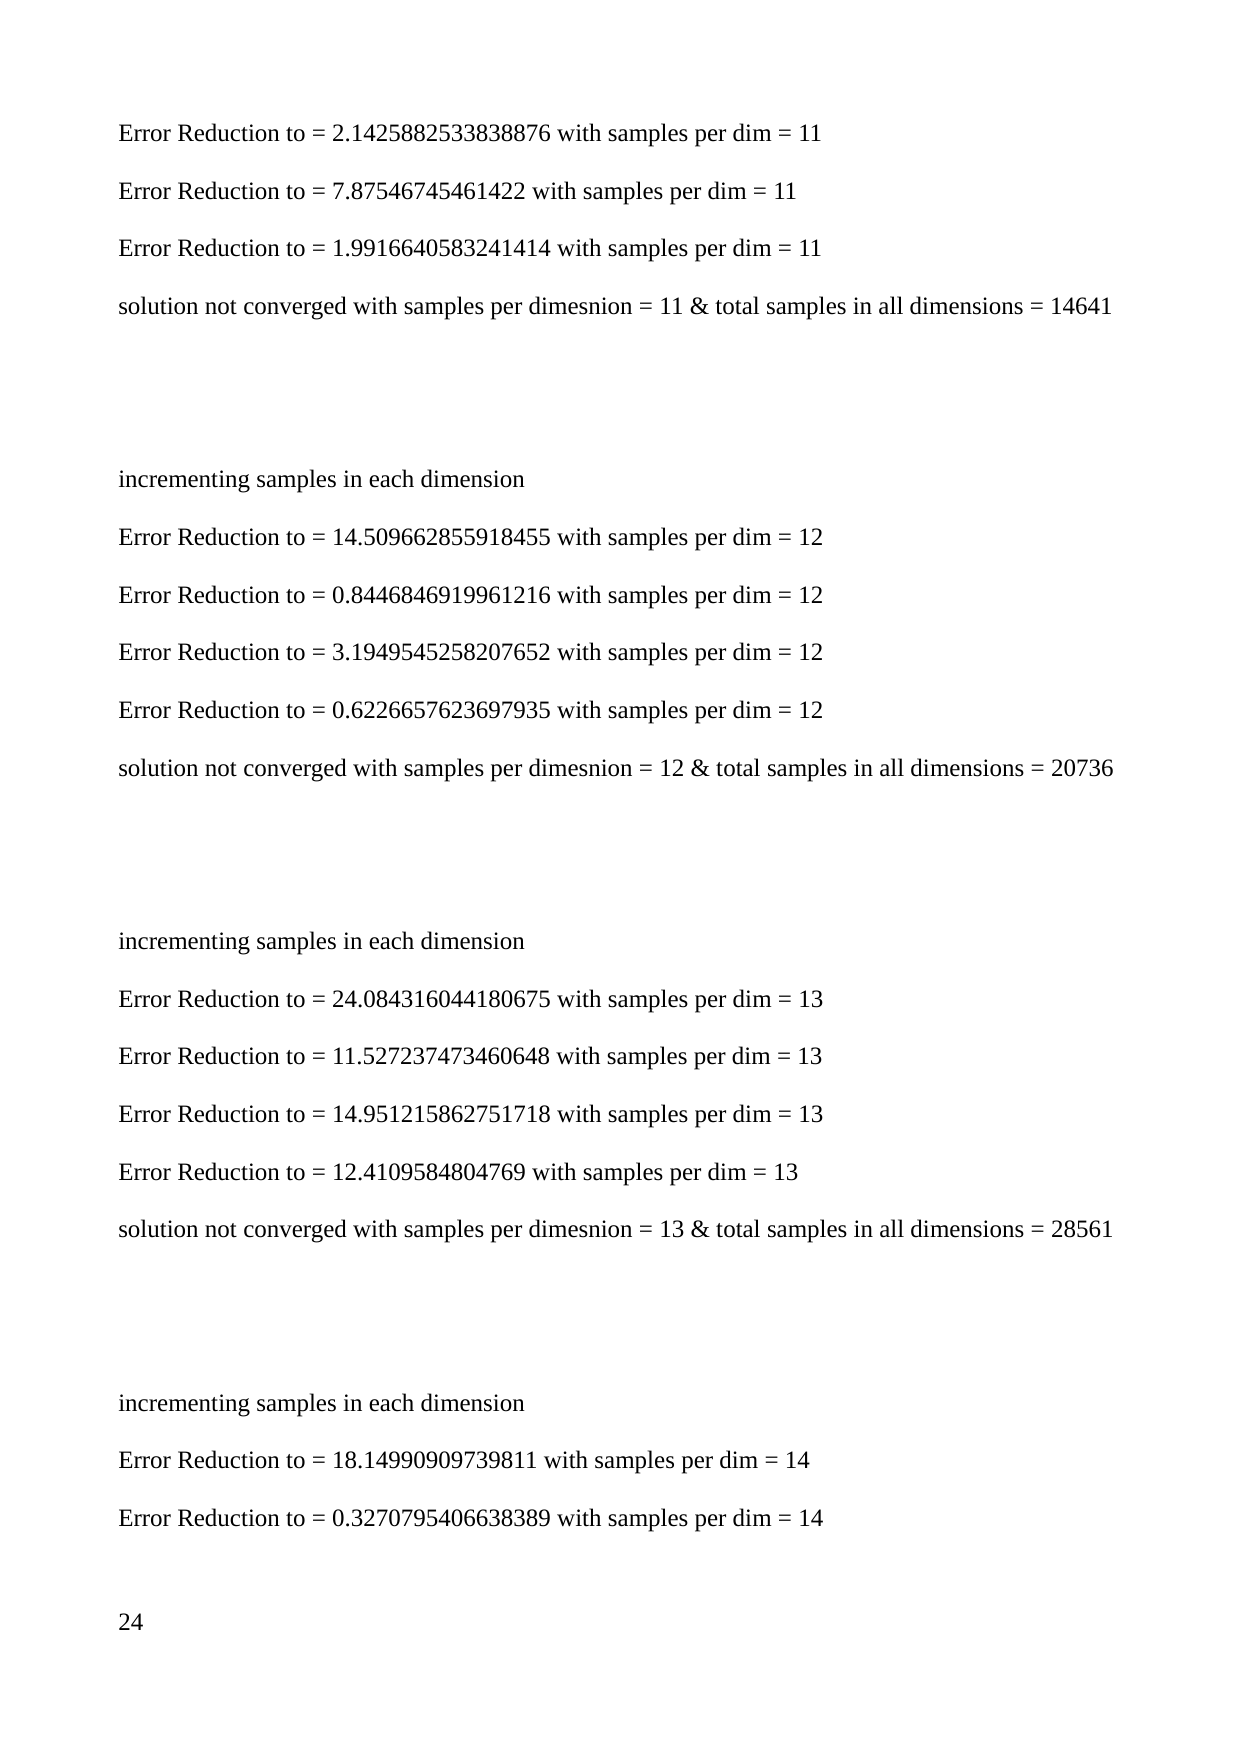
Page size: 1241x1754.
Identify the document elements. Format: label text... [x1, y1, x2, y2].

text Error Reduction to = 11.527237473460648 with samples per dim = 13 [118, 1041, 1122, 1070]
text Error Reduction to = 3.1949545258207652 with samples per dim = 12 [118, 637, 1122, 666]
text Error Reduction to = 7.87546745461422 with samples per dim = 11 [118, 176, 1122, 204]
text solution not converged with samples per dimesnion = 11 & total samples in all dimensions = 14641 [118, 291, 1122, 320]
text incrementing samples in each dimension [118, 926, 1122, 955]
text Error Reduction to = 12.4109584804769 with samples per dim = 13 [118, 1157, 1122, 1186]
text Error Reduction to = 0.8446846919961216 with samples per dim = 12 [118, 580, 1122, 608]
text Error Reduction to = 14.509662855918455 with samples per dim = 12 [118, 522, 1122, 551]
text Error Reduction to = 0.3270795406638389 with samples per dim = 14 [118, 1503, 1122, 1532]
text Error Reduction to = 14.951215862751718 with samples per dim = 13 [118, 1099, 1122, 1128]
text Error Reduction to = 18.14990909739811 with samples per dim = 14 [118, 1445, 1122, 1474]
text Error Reduction to = 2.1425882533838876 with samples per dim = 11 [118, 118, 1122, 147]
text incrementing samples in each dimension [118, 1388, 1122, 1416]
text solution not converged with samples per dimesnion = 12 & total samples in all dimensions = 20736 [118, 753, 1122, 782]
text solution not converged with samples per dimesnion = 13 & total samples in all dimensions = 28561 [118, 1214, 1122, 1243]
text Error Reduction to = 0.6226657623697935 with samples per dim = 12 [118, 695, 1122, 724]
text Error Reduction to = 1.9916640583241414 with samples per dim = 11 [118, 233, 1122, 262]
text incrementing samples in each dimension [118, 464, 1122, 493]
text Error Reduction to = 24.084316044180675 with samples per dim = 13 [118, 984, 1122, 1012]
